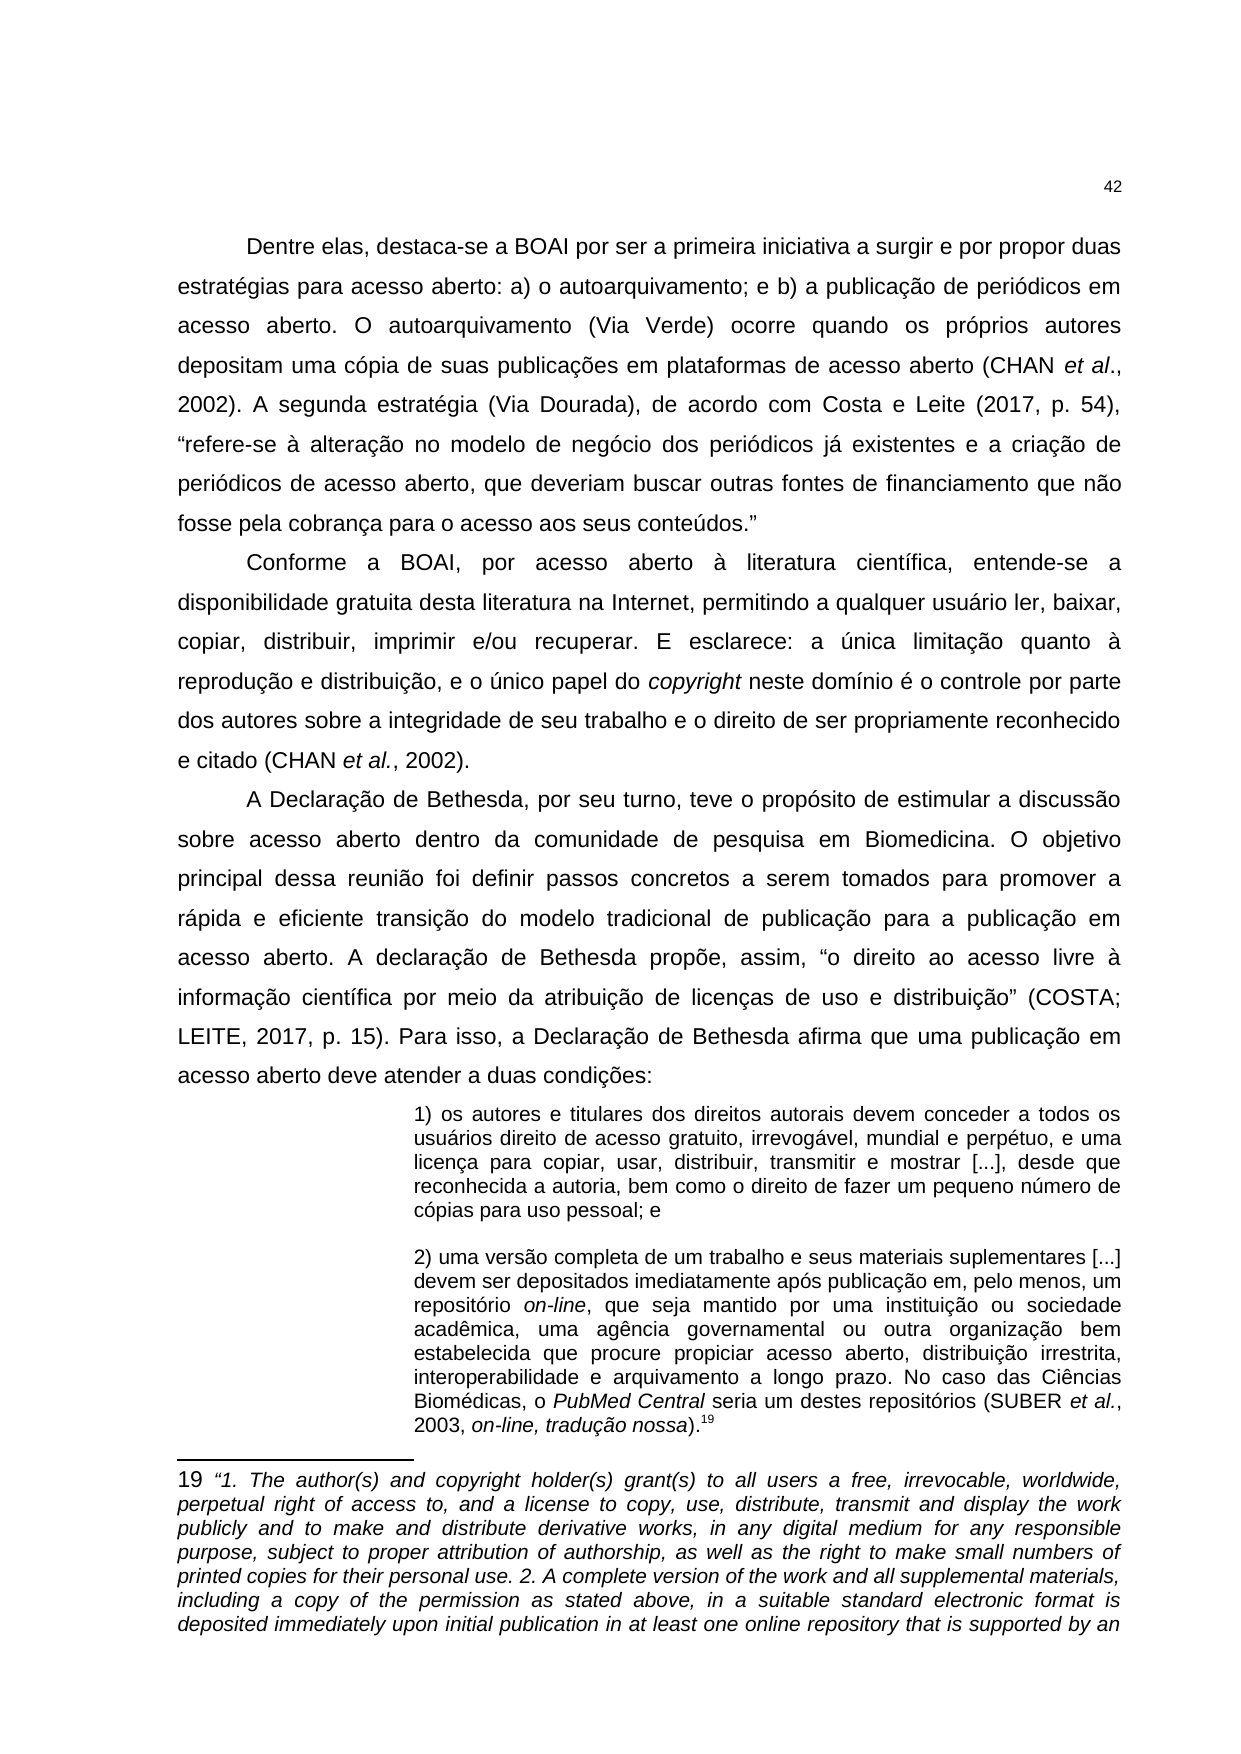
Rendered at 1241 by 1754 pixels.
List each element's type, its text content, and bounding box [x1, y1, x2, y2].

text Dentre elas, destaca-se a BOAI por ser a primeira iniciativa a surgir e por propor duas estratégias para acesso aberto: a) o autoarquivamento; e b) a publicação de periódicos em acesso aberto. O autoarquivamento (Via Verde) ocorre quando os próprios autores depositam uma cópia de suas publicações em plataformas de acesso aberto (CHAN et al., 2002). A segunda estratégia (Via Dourada), de acordo com Costa e Leite (2017, p. 54), “refere-se à alteração no modelo de negócio dos periódicos já existentes e a criação de periódicos de acesso aberto, que deveriam buscar outras fontes de financiamento que não fosse pela cobrança para o acesso aos seus conteúdos.” [177, 233, 1122, 536]
text 2) uma versão completa de um trabalho e seus materiais suplementares [...] devem ser depositados imediatamente após publicação em, pelo menos, um repositório on-line, que seja mantido por uma instituição ou sociedade acadêmica, uma agência governamental ou outra organização bem estabelecida que procure propiciar acesso aberto, distribuição irrestrita, interoperabilidade e arquivamento a longo prazo. No caso das Ciências Biomédicas, o PubMed Central seria um destes repositórios (SUBER et al., 2003, on-line, tradução nossa). [413, 1245, 1122, 1436]
text Conforme a BOAI, por acesso aberto à literatura científica, entende-se a disponibilidade gratuita desta literatura na Internet, permitindo a qualquer usuário ler, baixar, copiar, distribuir, imprimir e/ou recuperar. E esclarece: a única limitação quanto à reprodução e distribuição, e o único papel do copyright neste domínio é o controle por parte dos autores sobre a integridade de seu trabalho e o direito de ser propriamente reconhecido e citado (CHAN et al., 2002). [177, 549, 1122, 773]
text 1) os autores e titulares dos direitos autorais devem conceder a todos os usuários direito de acesso gratuito, irrevogável, mundial e perpétuo, e uma licença para copiar, usar, distribuir, transmitir e mostrar [...], desde que reconhecida a autoria, bem como o direito de fazer um pequeno número de cópias para uso pessoal; e [413, 1102, 1122, 1222]
text “1. The author(s) and copyright holder(s) grant(s) to all users a free, irrevocable, worldwide, perpetual right of access to, and a license to copy, use, distribute, transmit and display the work publicly and to make and distribute derivative works, in any digital medium for any responsible purpose, subject to proper attribution of authorship, as well as the right to make small numbers of printed copies for their personal use. 2. A complete version of the work and all supplemental materials, including a copy of the permission as stated above, in a suitable standard electronic format is deposited immediately upon initial publication in at least one online repository that is supported by an [177, 1466, 1122, 1636]
text A Declaração de Bethesda, por seu turno, teve o propósito de estimular a discussão sobre acesso aberto dentro da comunidade de pesquisa em Biomedicina. O objetivo principal dessa reunião foi definir passos concretos a serem tomados para promover a rápida e eficiente transição do modelo tradicional de publicação para a publicação em acesso aberto. A declaração de Bethesda propõe, assim, “o direito ao acesso livre à informação científica por meio da atribuição de licenças de uso e distribuição” (COSTA; LEITE, 2017, p. 15). Para isso, a Declaração de Bethesda afirma que uma publicação em acesso aberto deve atender a duas condições: [177, 786, 1122, 1089]
